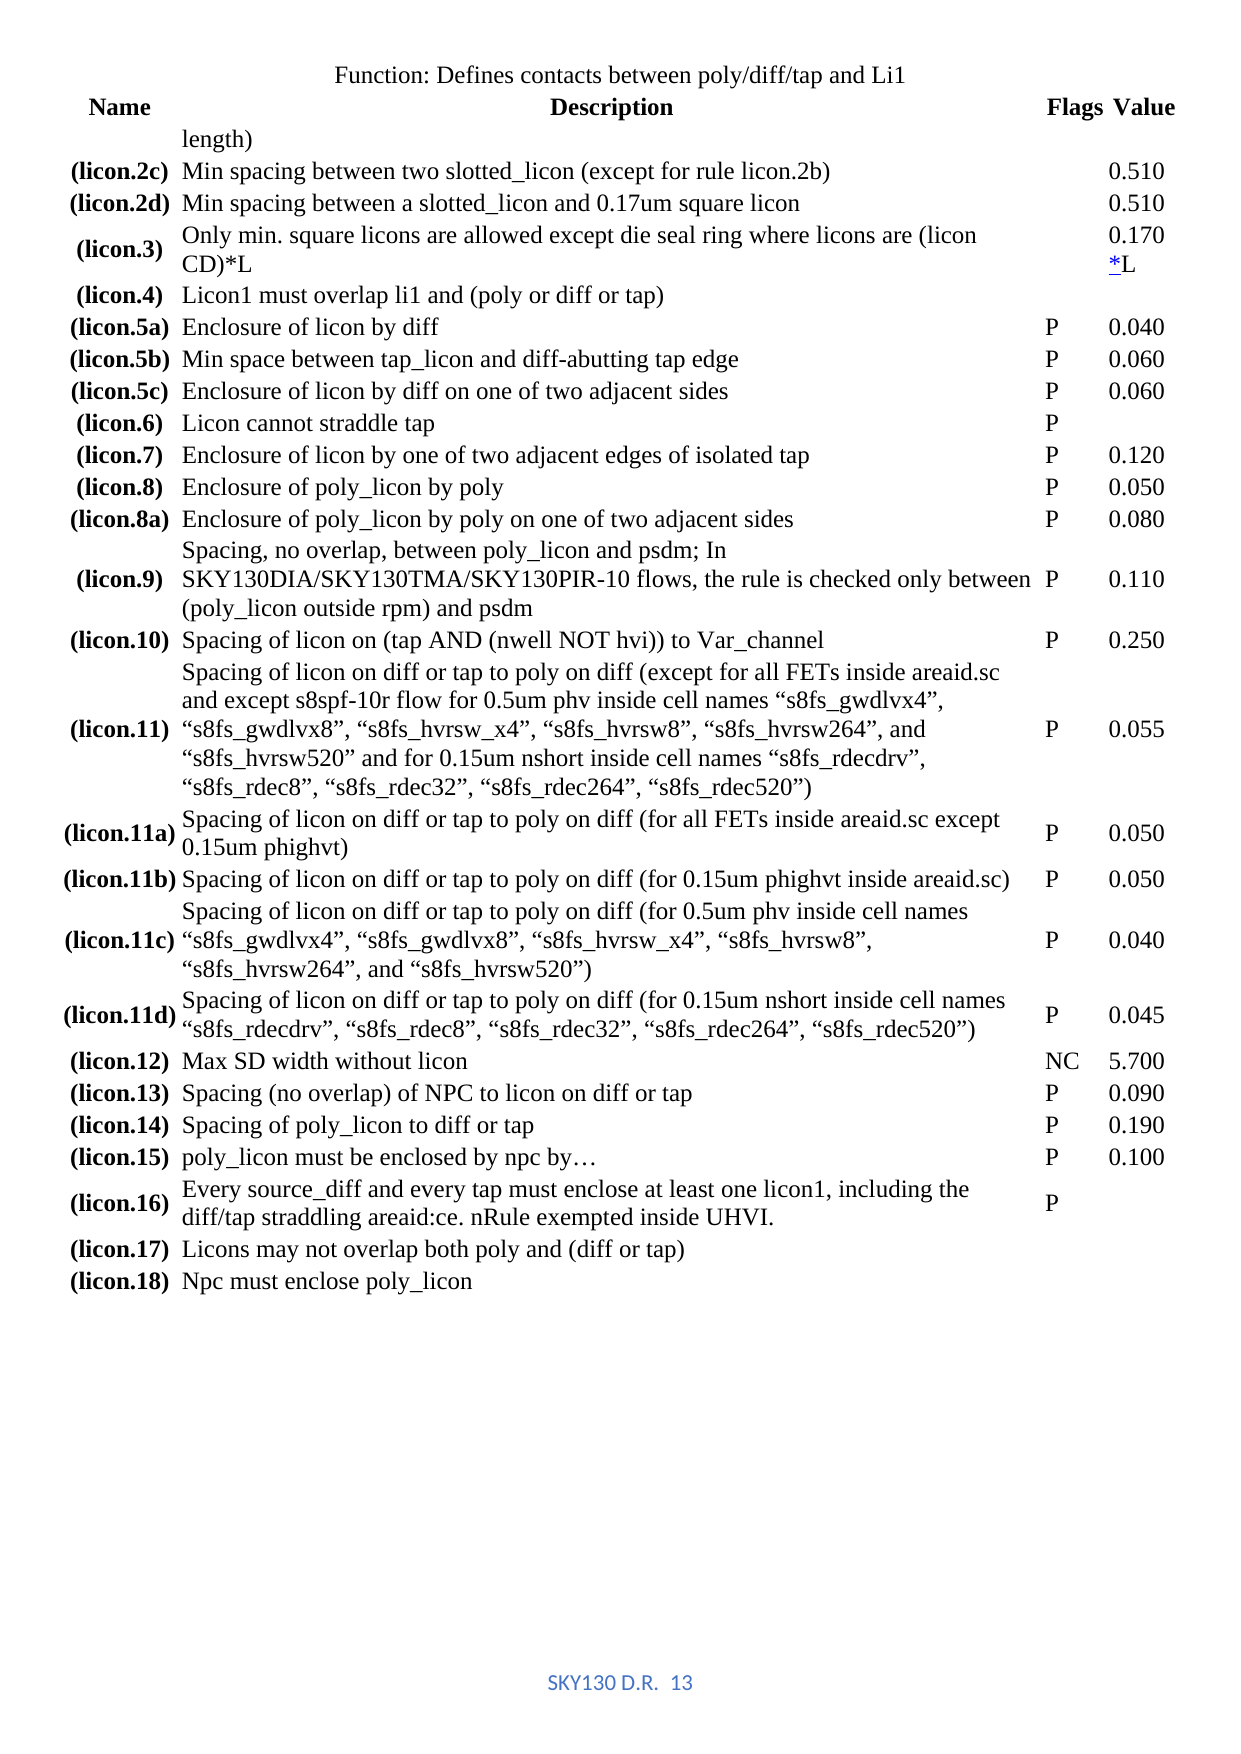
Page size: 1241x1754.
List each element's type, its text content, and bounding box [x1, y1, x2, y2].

table_cell (licon.10) [59, 624, 180, 655]
table_cell P [1044, 895, 1107, 984]
table_cell [1044, 279, 1107, 311]
table_cell (licon.2c) [59, 155, 180, 187]
table_cell (licon.15) [59, 1140, 180, 1172]
table_cell 0.090 [1107, 1077, 1181, 1108]
table_cell poly_licon must be enclosed by npc by… [180, 1140, 1043, 1172]
table_cell P [1044, 1172, 1107, 1233]
table_cell [59, 123, 180, 155]
table_cell Licons may not overlap both poly and (diff or tap) [180, 1233, 1043, 1265]
table_cell (licon.11b) [59, 863, 180, 895]
table_cell Min spacing between a slotted_licon and 0.17um square licon [180, 187, 1043, 218]
table_cell Description [180, 91, 1043, 123]
table_cell length) [180, 123, 1043, 155]
table_cell Spacing, no overlap, between poly_licon and psdm; In SKY130DIA/SKY130TMA/SKY130PIR-10 flows, the rule is checked only between (poly_licon outside rpm) and psdm [180, 534, 1043, 623]
table_cell P [1044, 984, 1107, 1045]
table_cell (licon.12) [59, 1045, 180, 1077]
table_cell Enclosure of licon by one of two adjacent edges of isolated tap [180, 439, 1043, 470]
table_cell 5.700 [1107, 1045, 1181, 1077]
table_cell 0.170 *L [1107, 219, 1181, 279]
table_cell Spacing (no overlap) of NPC to licon on diff or tap [180, 1077, 1043, 1108]
table_cell [1044, 219, 1107, 279]
table_cell Spacing of licon on diff or tap to poly on diff (for all FETs inside areaid.sc except 0.15um phighvt) [180, 802, 1043, 863]
table_cell P [1044, 655, 1107, 802]
table_cell Enclosure of poly_licon by poly on one of two adjacent sides [180, 502, 1043, 534]
table_cell (licon.11d) [59, 984, 180, 1045]
table_cell P [1044, 343, 1107, 375]
table_cell (licon.11a) [59, 802, 180, 863]
table_cell P [1044, 311, 1107, 343]
table_cell 0.510 [1107, 187, 1181, 218]
table_cell P [1044, 407, 1107, 438]
table_cell 0.110 [1107, 534, 1181, 623]
table_cell P [1044, 624, 1107, 655]
table_cell (licon.16) [59, 1172, 180, 1233]
table_cell [1044, 187, 1107, 218]
table_cell [1044, 155, 1107, 187]
table_cell P [1044, 863, 1107, 895]
table_cell 0.510 [1107, 155, 1181, 187]
table_cell [1044, 1265, 1107, 1297]
table_cell 0.250 [1107, 624, 1181, 655]
table_cell [1107, 1265, 1181, 1297]
table_cell Min spacing between two slotted_licon (except for rule licon.2b) [180, 155, 1043, 187]
table_cell P [1044, 470, 1107, 502]
table_cell [1044, 1233, 1107, 1265]
table_cell Spacing of licon on diff or tap to poly on diff (for 0.15um phighvt inside areaid.sc) [180, 863, 1043, 895]
table_cell 0.050 [1107, 863, 1181, 895]
table_cell (licon.4) [59, 279, 180, 311]
table_cell 0.050 [1107, 470, 1181, 502]
table_cell Min space between tap_licon and diff-abutting tap edge [180, 343, 1043, 375]
table_cell (licon.5b) [59, 343, 180, 375]
table_cell (licon.18) [59, 1265, 180, 1297]
table_cell Spacing of licon on diff or tap to poly on diff (for 0.15um nshort inside cell names “s8fs_rdecdrv”, “s8fs_rdec8”, “s8fs_rdec32”, “s8fs_rdec264”, “s8fs_rdec520”) [180, 984, 1043, 1045]
table_cell 0.050 [1107, 802, 1181, 863]
table_cell 0.055 [1107, 655, 1181, 802]
table_cell Every source_diff and every tap must enclose at least one licon1, including the diff/tap straddling areaid:ce. nRule exempted inside UHVI. [180, 1172, 1043, 1233]
table_cell Licon1 must overlap li1 and (poly or diff or tap) [180, 279, 1043, 311]
table_cell [1107, 123, 1181, 155]
table_cell 0.190 [1107, 1109, 1181, 1140]
table_cell Enclosure of licon by diff on one of two adjacent sides [180, 375, 1043, 407]
table_cell (licon.8a) [59, 502, 180, 534]
table_cell Value [1107, 91, 1181, 123]
table_cell Enclosure of licon by diff [180, 311, 1043, 343]
table_cell (licon.14) [59, 1109, 180, 1140]
table_cell (licon.13) [59, 1077, 180, 1108]
table_cell [1044, 123, 1107, 155]
table_cell 0.060 [1107, 375, 1181, 407]
table_cell 0.045 [1107, 984, 1181, 1045]
table_cell NC [1044, 1045, 1107, 1077]
table_header Function: Defines contacts between poly/diff/tap and Li1 [59, 59, 1181, 91]
table_cell (licon.3) [59, 219, 180, 279]
table_cell P [1044, 502, 1107, 534]
table_cell Enclosure of poly_licon by poly [180, 470, 1043, 502]
table_cell Npc must enclose poly_licon [180, 1265, 1043, 1297]
table_cell 0.080 [1107, 502, 1181, 534]
table_cell (licon.2d) [59, 187, 180, 218]
table_cell P [1044, 1109, 1107, 1140]
table_cell Spacing of licon on (tap AND (nwell NOT hvi)) to Var_channel [180, 624, 1043, 655]
table_cell Max SD width without licon [180, 1045, 1043, 1077]
table_cell (licon.11) [59, 655, 180, 802]
table_cell Spacing of licon on diff or tap to poly on diff (for 0.5um phv inside cell names “s8fs_gwdlvx4”, “s8fs_gwdlvx8”, “s8fs_hvrsw_x4”, “s8fs_hvrsw8”, “s8fs_hvrsw264”, and “s8fs_hvrsw520”) [180, 895, 1043, 984]
table_cell 0.060 [1107, 343, 1181, 375]
table_cell P [1044, 534, 1107, 623]
table_cell (licon.17) [59, 1233, 180, 1265]
table_cell [1107, 279, 1181, 311]
table_cell 0.040 [1107, 311, 1181, 343]
table_cell (licon.9) [59, 534, 180, 623]
table_cell Spacing of poly_licon to diff or tap [180, 1109, 1043, 1140]
table_cell Flags [1044, 91, 1107, 123]
table_cell (licon.5c) [59, 375, 180, 407]
table_cell (licon.5a) [59, 311, 180, 343]
table_cell P [1044, 802, 1107, 863]
table_cell Only min. square licons are allowed except die seal ring where licons are (licon CD)*L [180, 219, 1043, 279]
table_cell 0.040 [1107, 895, 1181, 984]
table_cell P [1044, 375, 1107, 407]
table_cell P [1044, 1077, 1107, 1108]
table_cell (licon.8) [59, 470, 180, 502]
table_cell [1107, 1233, 1181, 1265]
table_cell Name [59, 91, 180, 123]
table_cell (licon.11c) [59, 895, 180, 984]
table_cell (licon.7) [59, 439, 180, 470]
table_cell 0.120 [1107, 439, 1181, 470]
table_cell [1107, 1172, 1181, 1233]
table_cell P [1044, 439, 1107, 470]
table_cell Spacing of licon on diff or tap to poly on diff (except for all FETs inside areaid.sc and except s8spf-10r flow for 0.5um phv inside cell names “s8fs_gwdlvx4”, “s8fs_gwdlvx8”, “s8fs_hvrsw_x4”, “s8fs_hvrsw8”, “s8fs_hvrsw264”, and “s8fs_hvrsw520” and for 0.15um nshort inside cell names “s8fs_rdecdrv”, “s8fs_rdec8”, “s8fs_rdec32”, “s8fs_rdec264”, “s8fs_rdec520”) [180, 655, 1043, 802]
table_cell (licon.6) [59, 407, 180, 438]
table_cell Licon cannot straddle tap [180, 407, 1043, 438]
table_cell 0.100 [1107, 1140, 1181, 1172]
table_cell P [1044, 1140, 1107, 1172]
table_cell [1107, 407, 1181, 438]
